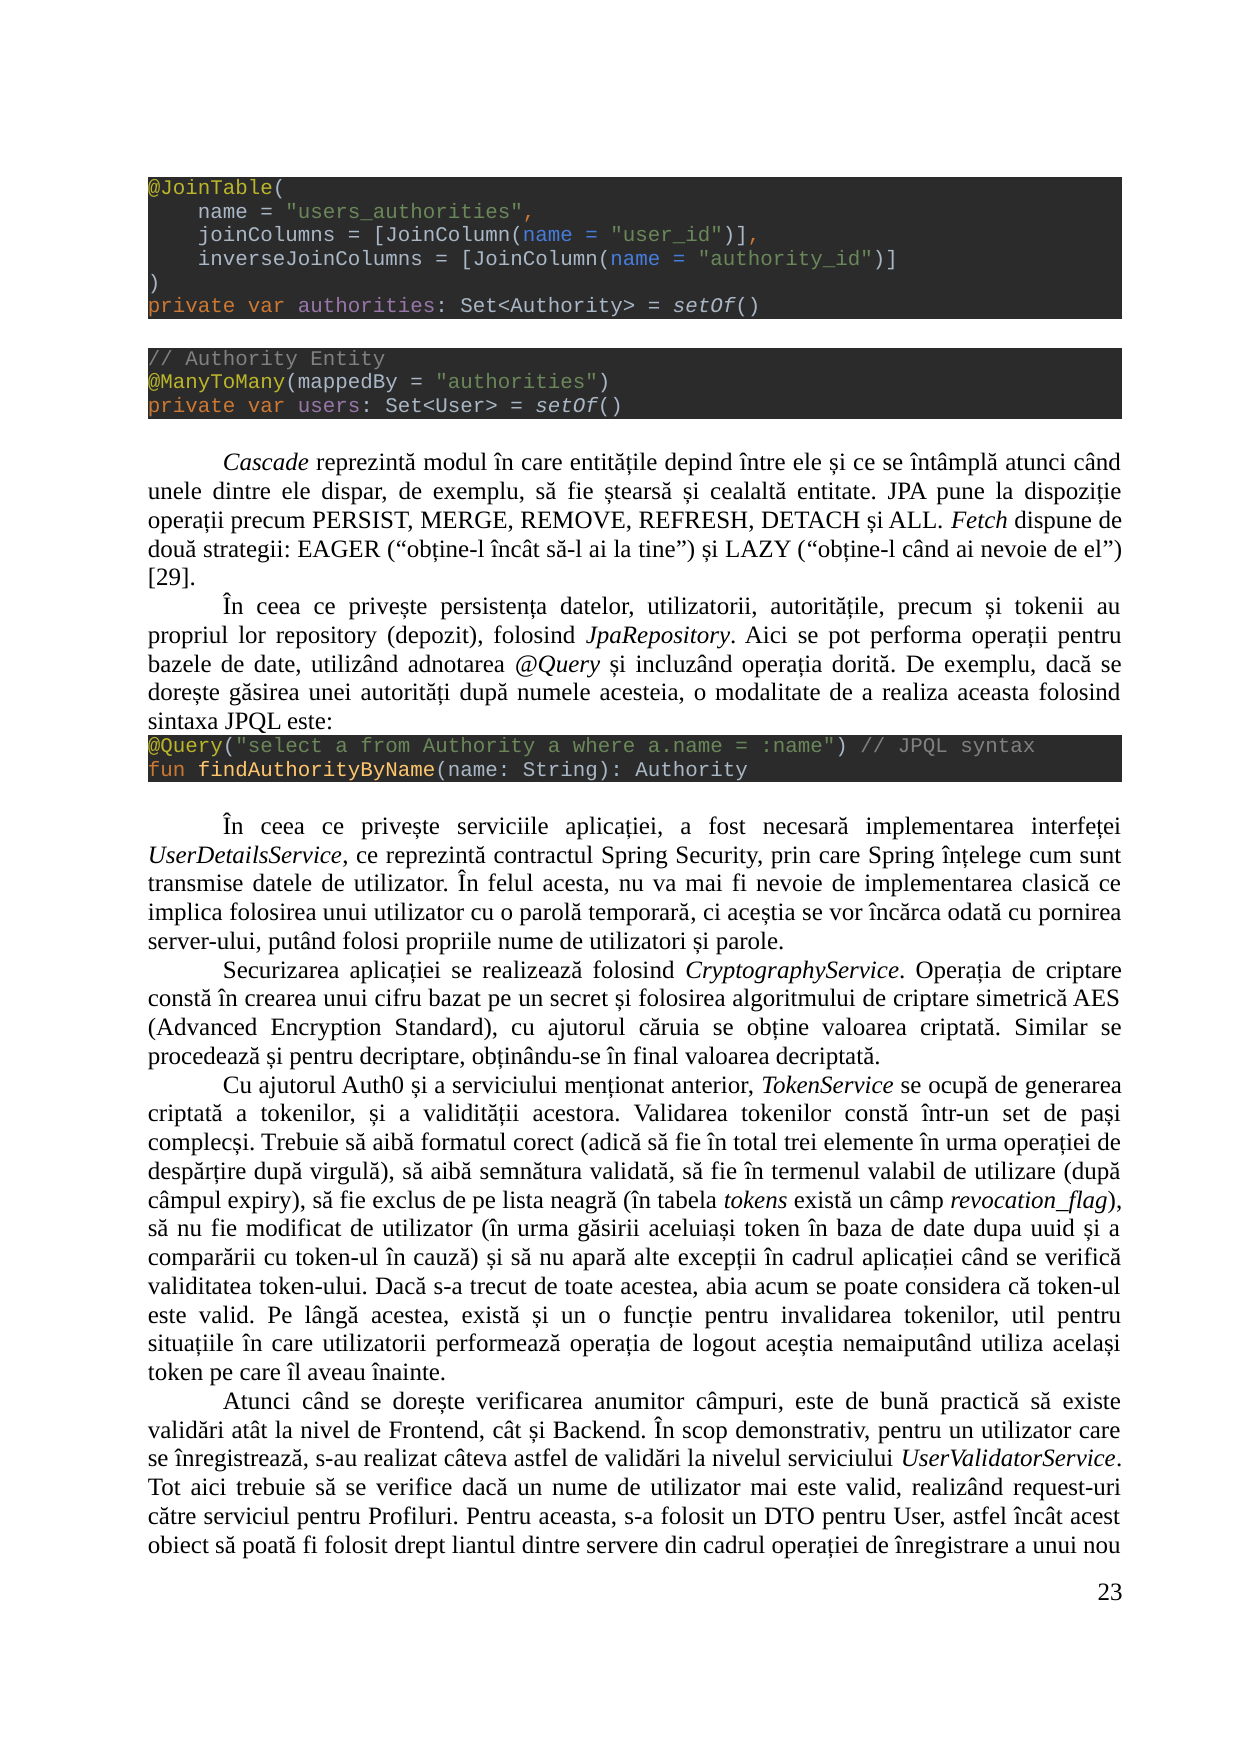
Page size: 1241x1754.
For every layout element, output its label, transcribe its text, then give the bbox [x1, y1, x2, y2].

text Atunci când se dorește verificarea anumitor câmpuri, este de bună practică să existe validări atât la nivel de Frontend, cât și Backend. În scop demonstrativ, pentru un utilizator care se înregistrează, s-au realizat câteva astfel de validări la nivelul serviciului UserValidatorService. Tot aici trebuie să se verifice dacă un nume de utilizator mai este valid, realizând request-uri către serviciul pentru Profiluri. Pentru aceasta, s-a folosit un DTO pentru User, astfel încât acest obiect să poată fi folosit drept liantul dintre servere din cadrul operației de înregistrare a unui nou [148, 1386, 1122, 1558]
text Cascade reprezintă modul în care entitățile depind între ele și ce se întâmplă atunci când unele dintre ele dispar, de exemplu, să fie ștearsă și cealaltă entitate. JPA pune la dispoziție operații precum PERSIST, MERGE, REMOVE, REFRESH, DETACH și ALL. Fetch dispune de două strategii: EAGER (“obține-l încât să-l ai la tine”) și LAZY (“obține-l când ai nevoie de el”) [29]. [148, 447, 1122, 591]
text În ceea ce privește serviciile aplicației, a fost necesară implementarea interfeței UserDetailsService, ce reprezintă contractul Spring Security, prin care Spring înțelege cum sunt transmise datele de utilizator. În felul acesta, nu va mai fi nevoie de implementarea clasică ce implica folosirea unui utilizator cu o parolă temporară, ci aceștia se vor încărca odată cu pornirea server-ului, putând folosi propriile nume de utilizatori și parole. [148, 811, 1122, 955]
text Securizarea aplicației se realizează folosind CryptographyService. Operația de criptare constă în crearea unui cifru bazat pe un secret și folosirea algoritmului de criptare simetrică AES (Advanced Encryption Standard), cu ajutorul căruia se obține valoarea criptată. Similar se procedează și pentru decriptare, obținându-se în final valoarea decriptată. [148, 955, 1122, 1070]
text @JoinTable( name = "users_authorities", joinColumns = [JoinColumn(name = "user_id")], inverseJoinColumns = [JoinColumn(name = "authority_id")] ) private var authorities: Set<Authority> = setOf() [148, 177, 1122, 319]
text @Query("select a from Authority a where a.name = :name") // JPQL syntax fun findAuthorityByName(name: String): Authority [148, 735, 1122, 782]
text În ceea ce privește persistența datelor, utilizatorii, autoritățile, precum și tokenii au propriul lor repository (depozit), folosind JpaRepository. Aici se pot performa operații pentru bazele de date, utilizând adnotarea @Query și incluzând operația dorită. De exemplu, dacă se dorește găsirea unei autorități după numele acesteia, o modalitate de a realiza aceasta folosind sintaxa JPQL este: [148, 591, 1122, 735]
text // Authority Entity @ManyToMany(mappedBy = "authorities") private var users: Set<User> = setOf() [148, 348, 1122, 419]
text Cu ajutorul Auth0 și a serviciului menționat anterior, TokenService se ocupă de generarea criptată a tokenilor, și a validității acestora. Validarea tokenilor constă într-un set de pași complecși. Trebuie să aibă formatul corect (adică să fie în total trei elemente în urma operației de despărțire după virgulă), să aibă semnătura validată, să fie în termenul valabil de utilizare (după câmpul expiry), să fie exclus de pe lista neagră (în tabela tokens există un câmp revocation_flag), să nu fie modificat de utilizator (în urma găsirii aceluiași token în baza de date dupa uuid și a comparării cu token-ul în cauză) și să nu apară alte excepții în cadrul aplicației când se verifică validitatea token-ului. Dacă s-a trecut de toate acestea, abia acum se poate considera că token-ul este valid. Pe lângă acestea, există și un o funcție pentru invalidarea tokenilor, util pentru situațiile în care utilizatorii performează operația de logout aceștia nemaiputând utiliza același token pe care îl aveau înainte. [148, 1070, 1122, 1386]
